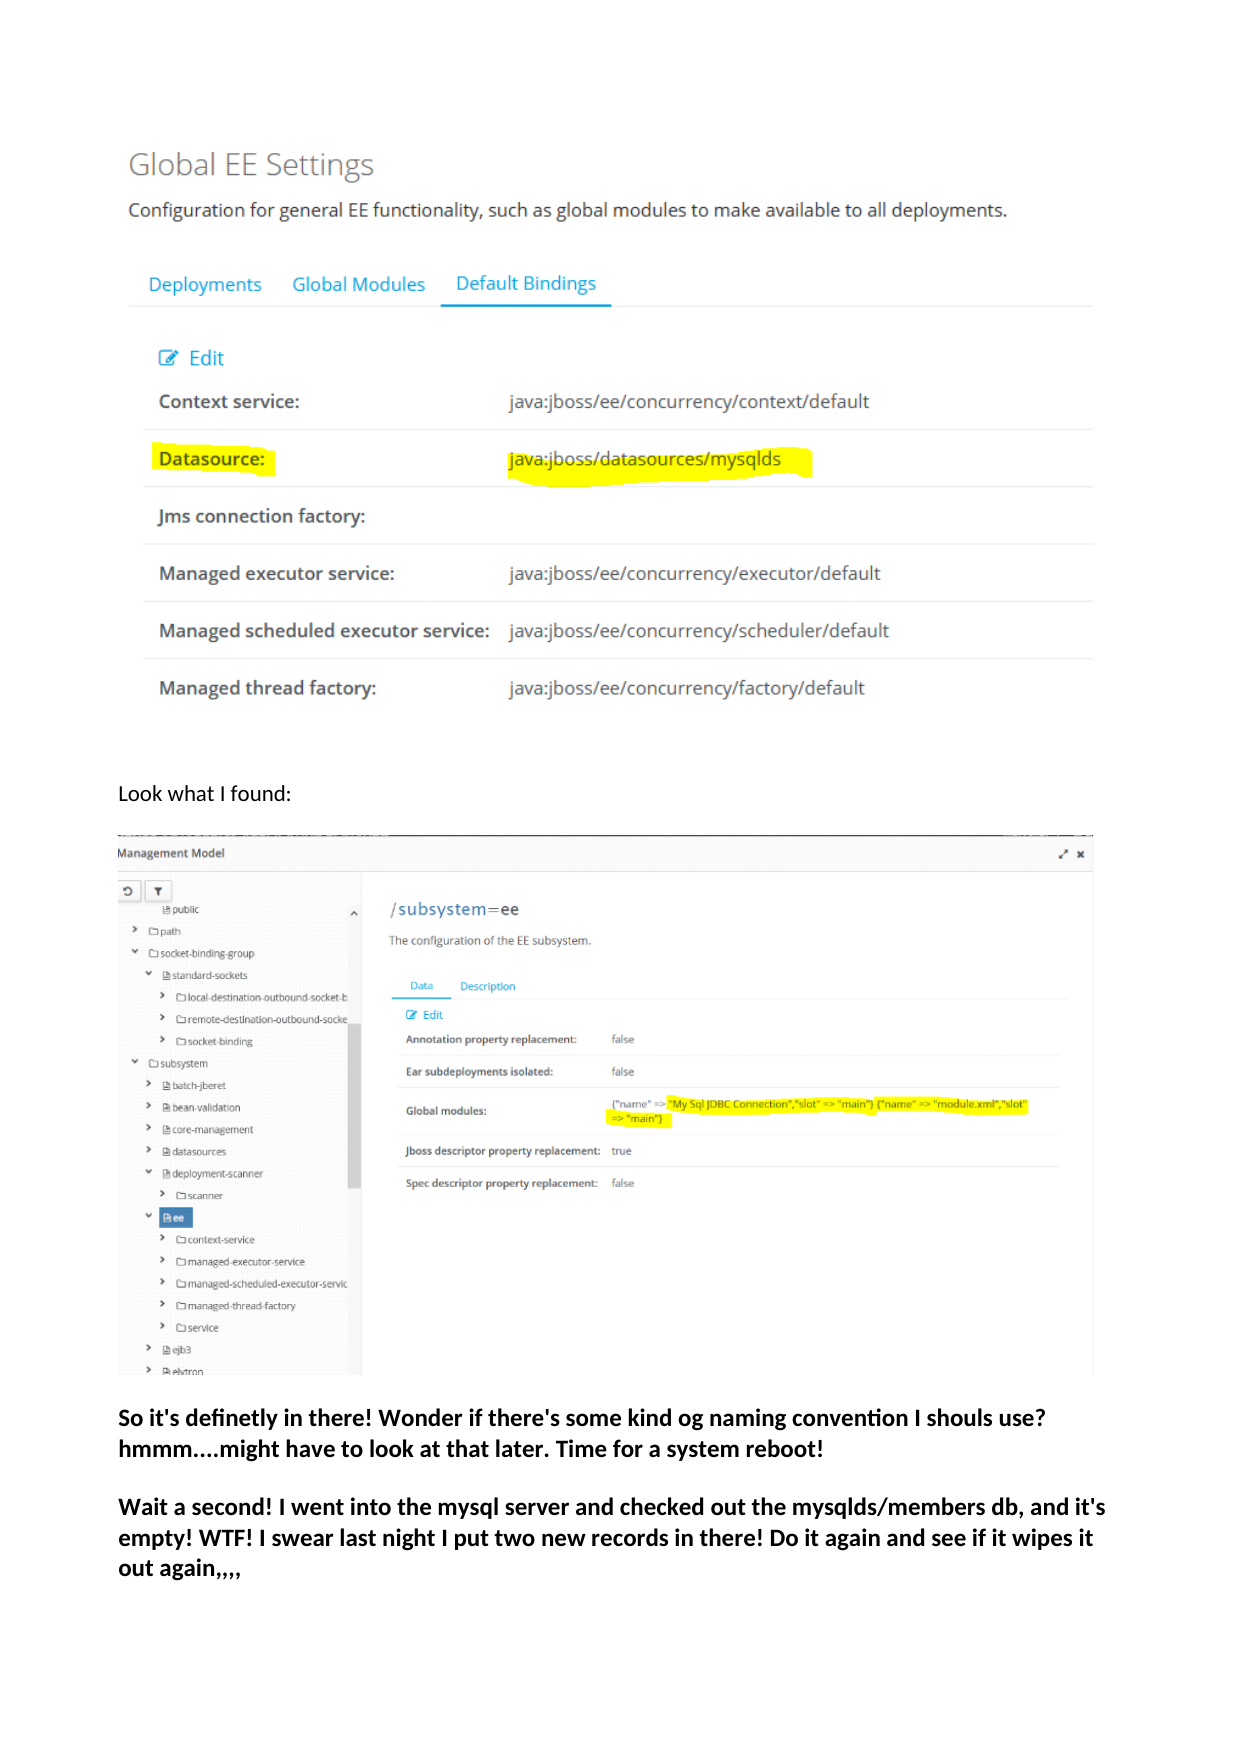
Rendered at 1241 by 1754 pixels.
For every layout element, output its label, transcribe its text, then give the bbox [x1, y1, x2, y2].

text So it's definetly in there! Wonder if there's some kind og naming convention I shouls use? hmmm....might have to look at that later. Time for a system reboot! [118, 1402, 1122, 1463]
text Look what I found: [118, 779, 1122, 807]
text Wait a second! I went into the mysql server and checked out the mysqlds/members db, and it's empty! WTF! I swear last night I put two new records in there! Do it again and see if it wipes it out again,,,, [118, 1491, 1122, 1583]
